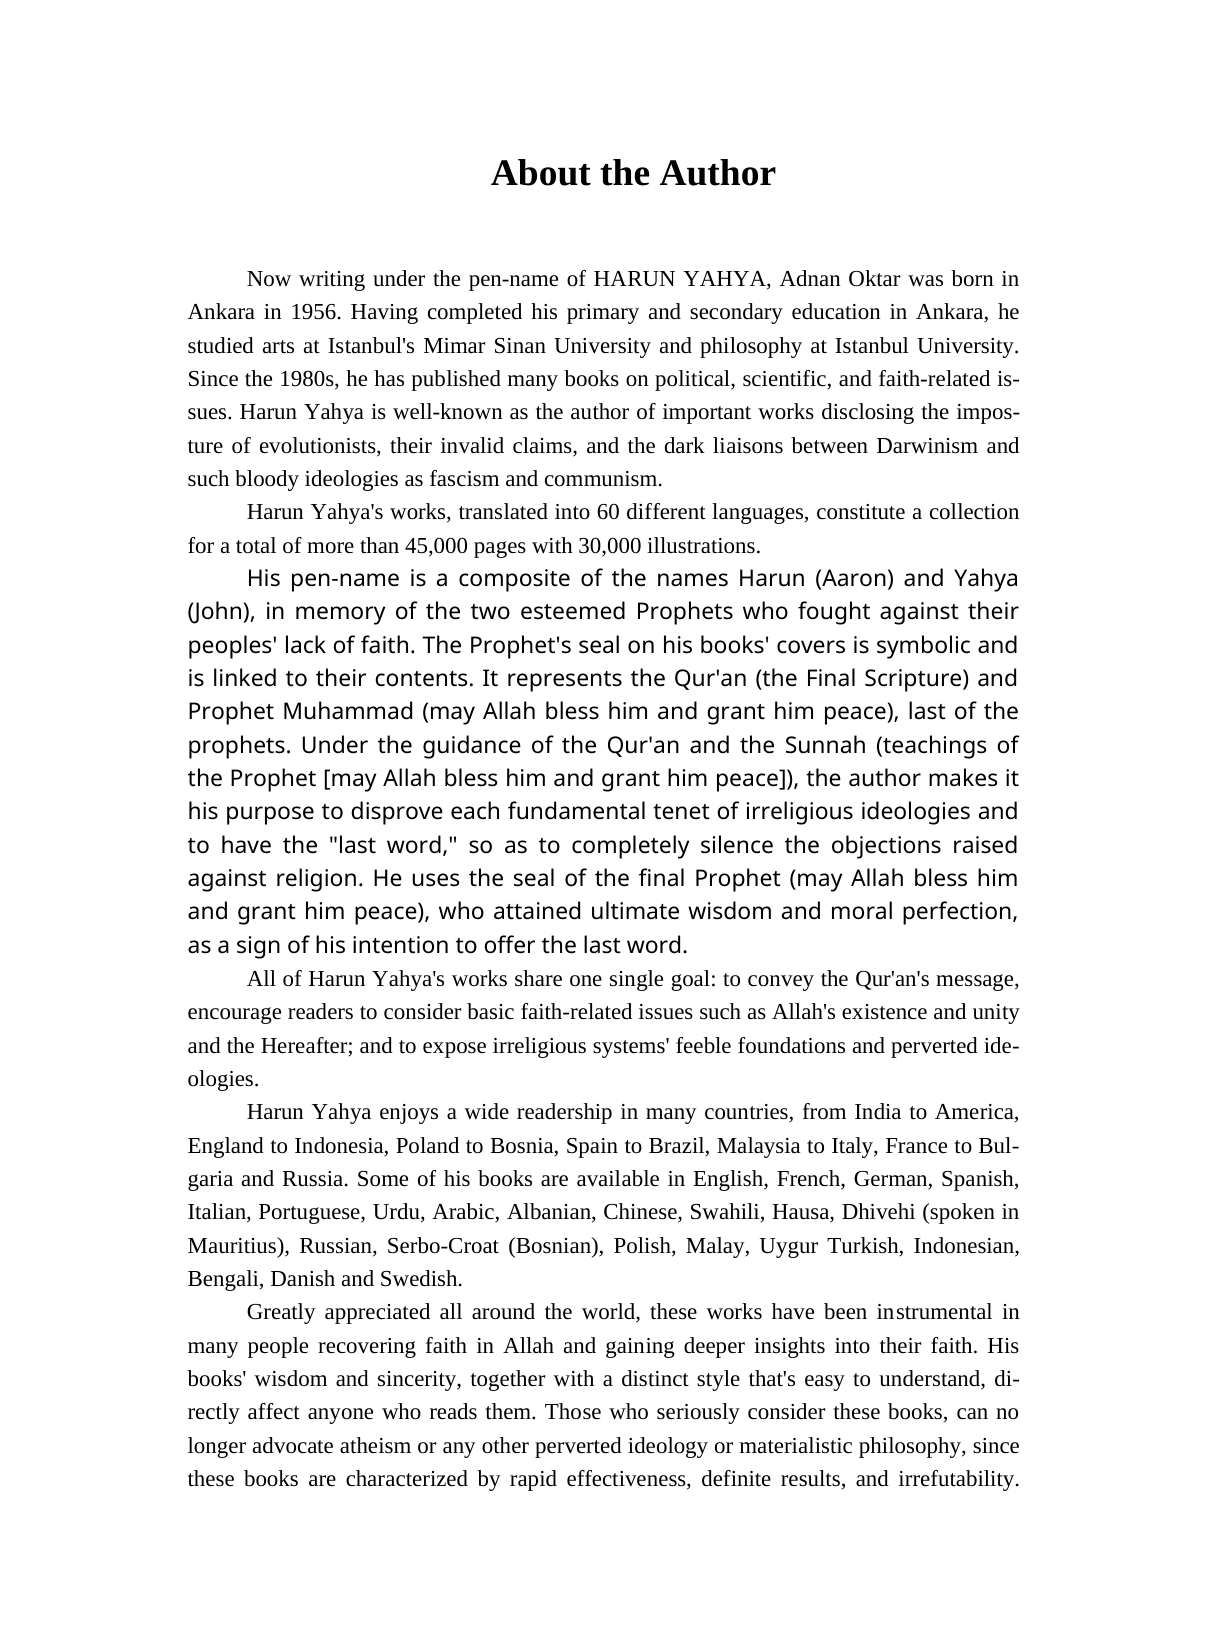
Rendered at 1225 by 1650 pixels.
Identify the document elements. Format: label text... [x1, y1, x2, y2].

text Gre­atly ap­pre­ci­at­ed all around the world, these works have been in­stru­men­tal in many peo­ple re­cov­er­ing faith in Allah and gain­ing deep­er in­sights in­to their faith. His books' wis­dom and sin­cer­i­ty, to­geth­er with a dis­tinct style that's easy to un­der­stand, di­rect­ly af­fect any­one who reads them. Tho­se who se­ri­ous­ly con­sid­er these books, can no longer ad­vo­cate athe­ism or any oth­er per­vert­ed ide­ol­o­gy or ma­te­ri­al­is­tic phi­los­o­phy, since these books are char­ac­ter­ized by rap­id ef­fect­ive­ness, def­i­nite re­sults, and ir­ref­u­ta­bil­i­ty. [187, 1293, 1020, 1493]
text About the Author [187, 150, 1020, 193]
text Now writ­ing un­der the pen-name of HA­RUN YAH­YA, Adnan Oktar was born in An­ka­ra in 1956. Ha­ving com­plet­ed his pri­ma­ry and sec­ond­ary ed­u­ca­tion in An­ka­ra, he stud­ied arts at Is­tan­bul's Mi­mar Si­nan Uni­ver­sity and phi­los­o­phy at Is­tan­bul Uni­ver­sity. Sin­ce the 1980s, he has pub­lished many books on po­lit­i­cal, sci­en­tif­ic, and faith-re­lat­ed is­sues. Ha­run Yah­ya is well-known as the au­thor of im­por­tant works dis­clos­ing the im­pos­ture of ev­o­lu­tion­ists, their in­valid claims, and the dark li­ai­sons be­tween Dar­wi­nism and such bloody ide­ol­o­gies as fas­cism and com­mu­nism. [187, 260, 1020, 493]
text Ha­run Yah­ya en­joys a wide read­er­ship in many coun­tries, from In­dia to Ame­ri­ca, Eng­land to In­do­ne­sia, Po­land to Bos­nia, Spa­in to Bra­zil, Ma­lay­sia to Italy, Fran­ce to Bul­ga­ria and Rus­sia. So­me of his books are avail­a­ble in Eng­lish, French, Ger­man, Spa­nish, Ita­li­an, Por­tu­gu­ese, Ur­du, Ara­bic, Al­ba­ni­an, Chi­ne­se, Swa­hi­li, Ha­usa, Dhi­ve­hi (spo­ken in Ma­uri­ti­us), Rus­si­an, Ser­bo-Cro­at (Bos­ni­an), Po­lish, Ma­lay, Uy­gur Tur­kish, In­do­ne­si­an, Ben­ga­li, Da­nish and Swe­dish. [187, 1093, 1020, 1293]
text Ha­run Yah­ya's works, trans­lat­ed in­to 60 dif­fer­ent lan­gua­ges, con­sti­tute a col­lec­tion for a to­tal of more than 45,000 pa­ges with 30,000 il­lus­tra­tions. [187, 493, 1020, 560]
text All of Ha­run Yah­ya's works share one sin­gle goal: to con­vey the Qur'an's mes­sage, en­cour­age read­ers to con­sid­er ba­sic faith-re­lat­ed is­sues such as Allah's ex­i­stence and uni­ty and the He­re­af­ter; and to ex­pose ir­re­lig­ious sys­tems' fee­ble foun­da­tions and per­vert­ed ide­ol­o­gies. [187, 960, 1020, 1093]
text His pen-name is a composite of the names Harun (Aaron) and Yahya (John), in memory of the two esteemed Prophets who fought against their peoples' lack of faith. The Prophet's seal on his books' covers is symbolic and is linked to their contents. It represents the Qur'an (the Final Scripture) and Prophet Muhammad (may Allah bless him and grant him peace), last of the prophets. Under the guidance of the Qur'an and the Sunnah (teachings of the Prophet [may Allah bless him and grant him peace]), the author makes it his purpose to disprove each fundamental tenet of irreligious ideologies and to have the "last word," so as to completely silence the objections raised against religion. He uses the seal of the final Prophet (may Allah bless him and grant him peace), who attained ultimate wisdom and moral perfection, as a sign of his intention to offer the last word. [187, 560, 1020, 960]
